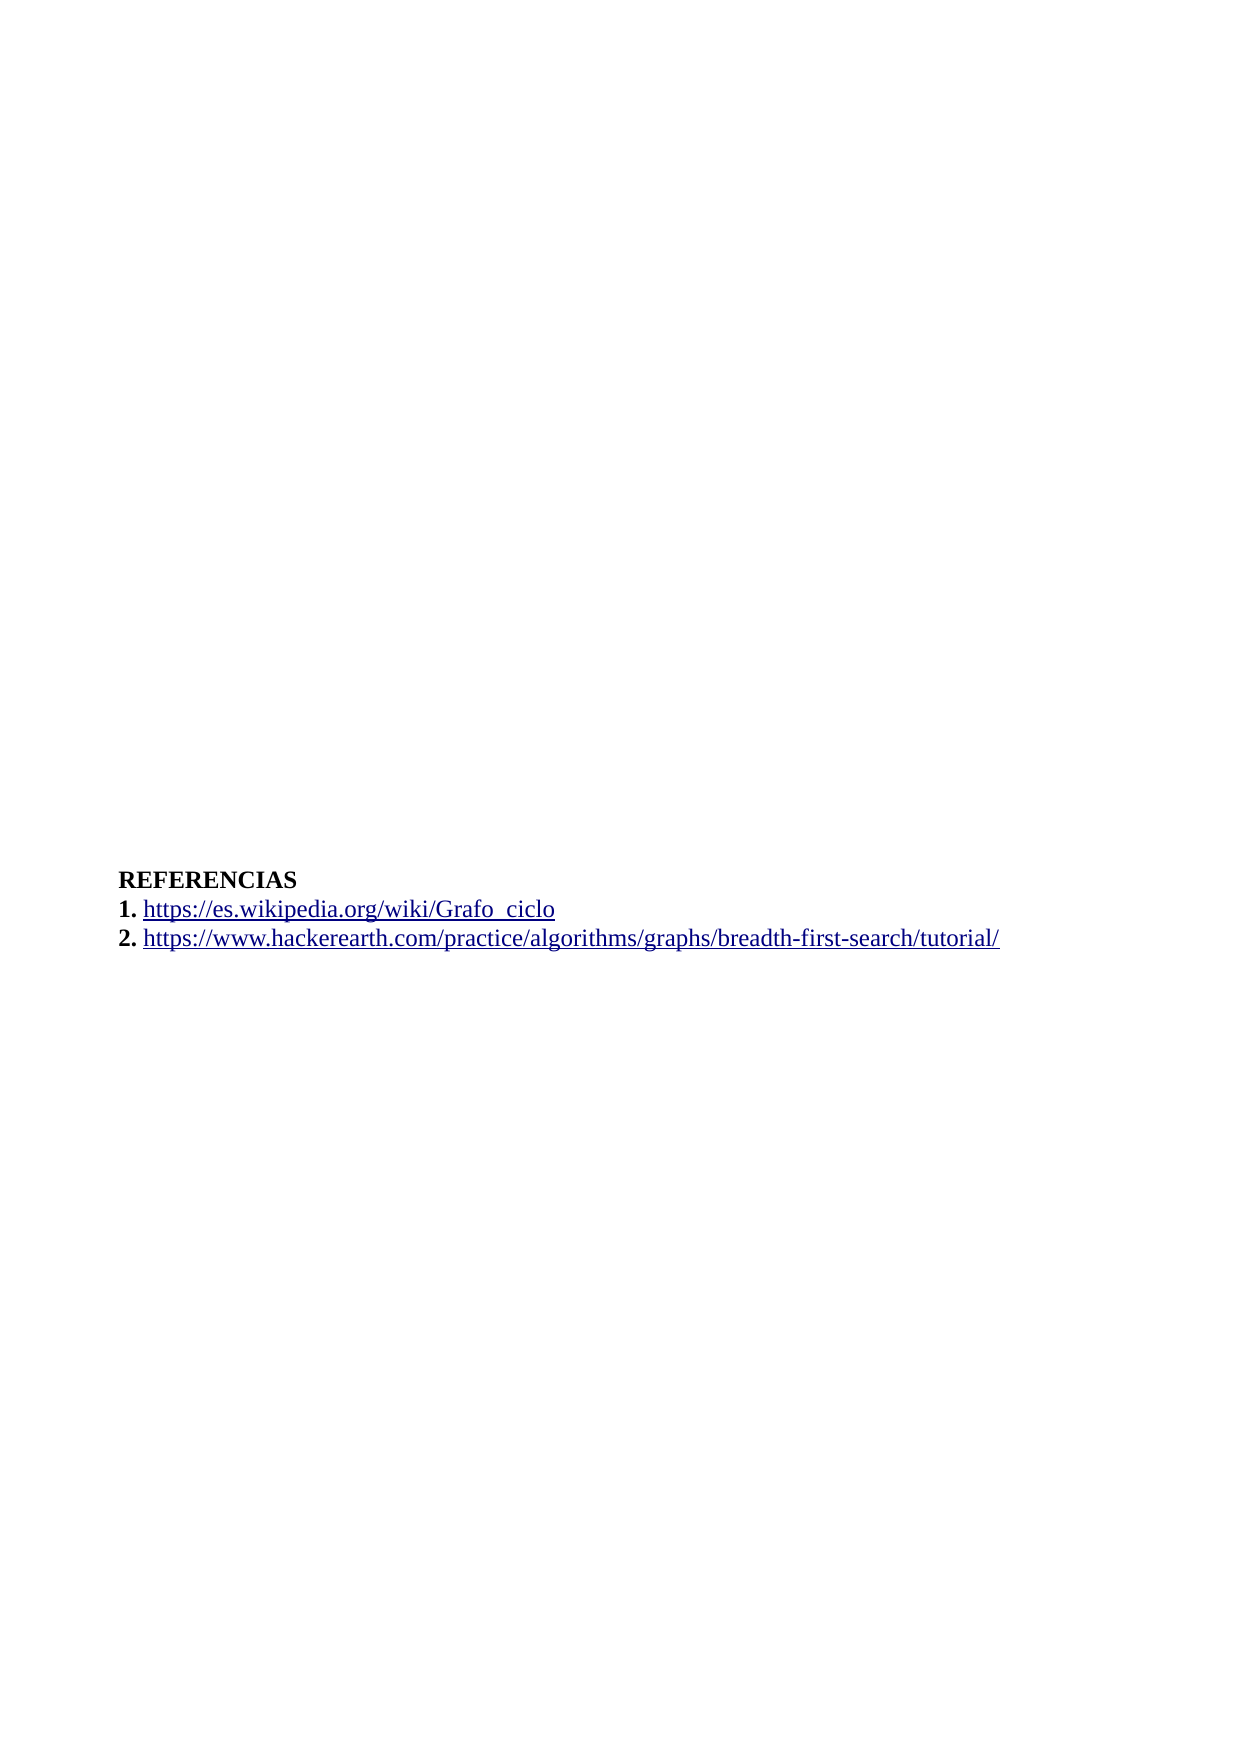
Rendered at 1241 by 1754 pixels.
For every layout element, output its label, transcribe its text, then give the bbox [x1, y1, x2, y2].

text REFERENCIAS [118, 866, 1122, 894]
text 2. https://www.hackerearth.com/practice/algorithms/graphs/breadth-first-search/tutorial/ [118, 923, 1122, 952]
text 1. https://es.wikipedia.org/wiki/Grafo_ciclo [118, 894, 1122, 923]
